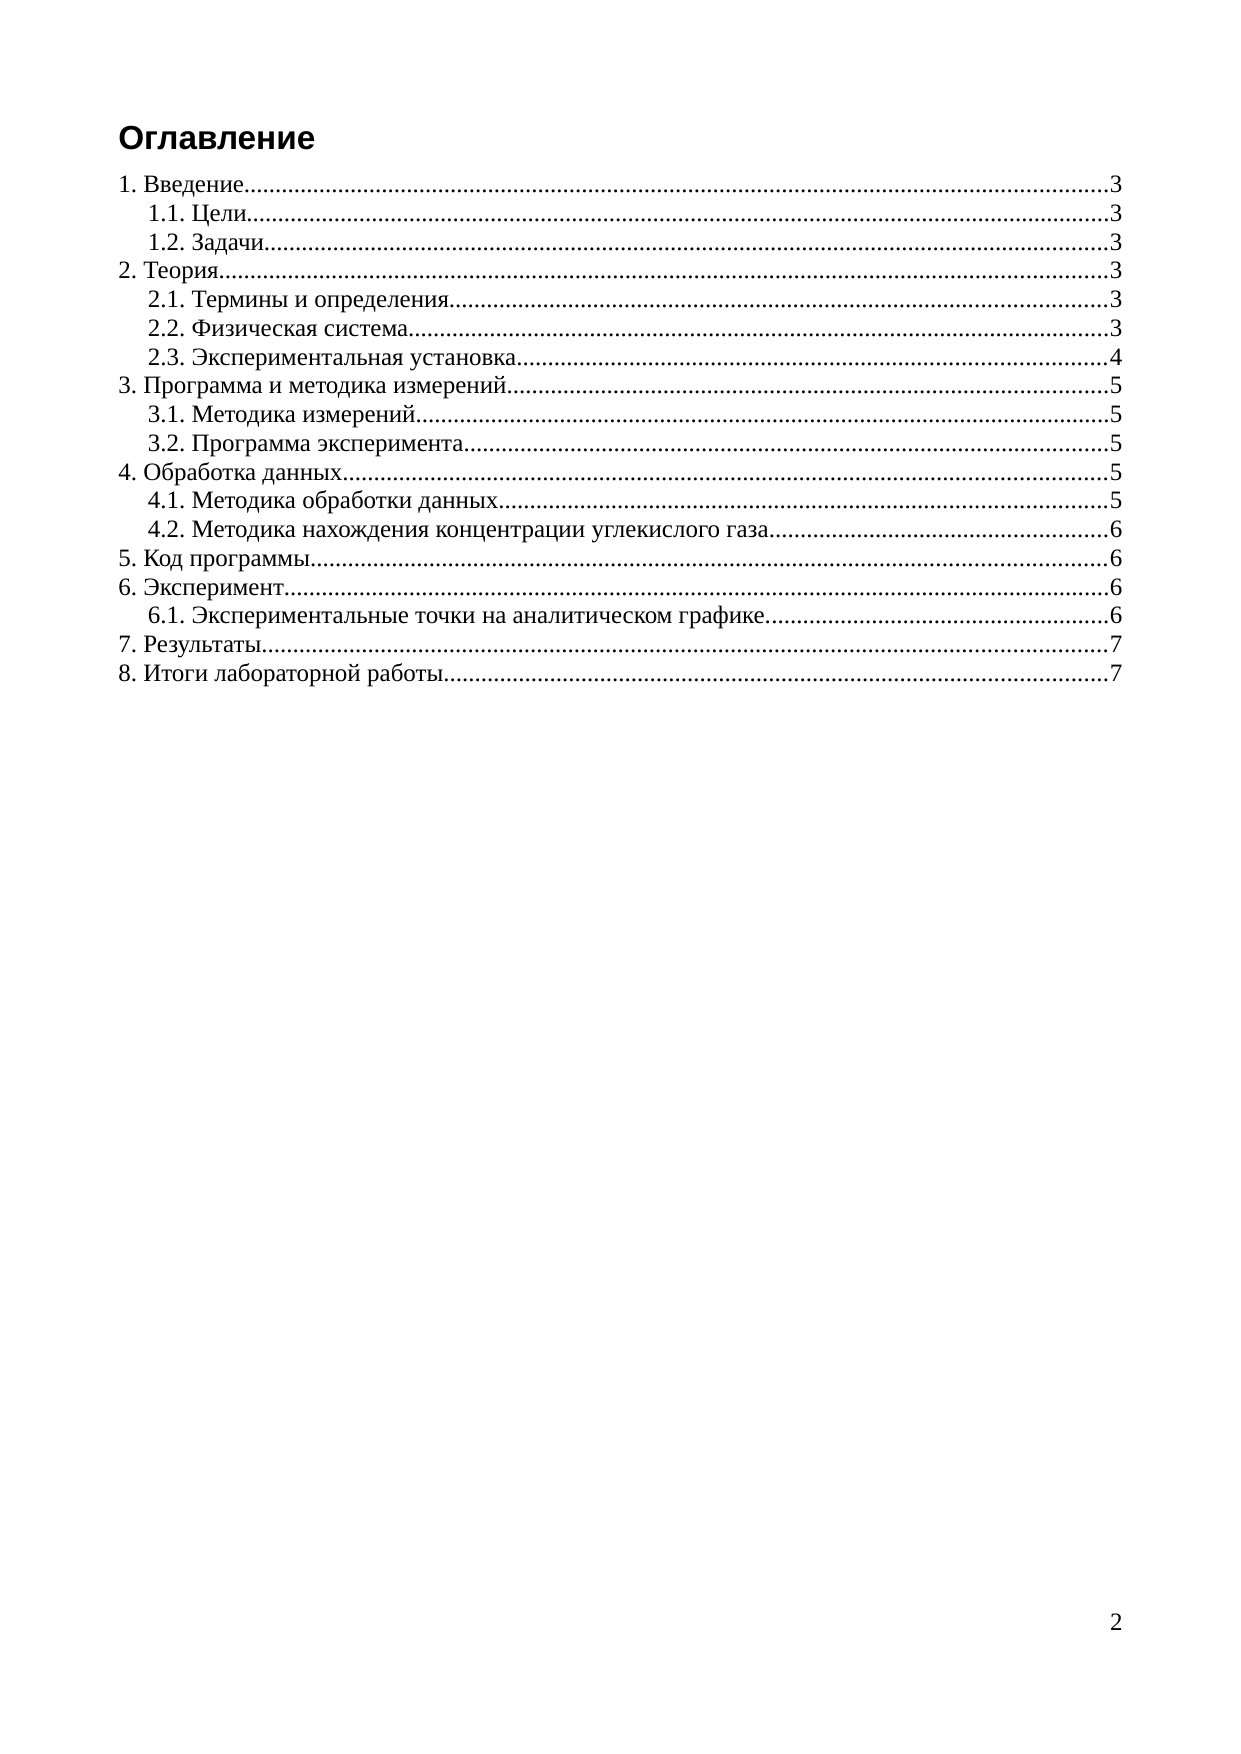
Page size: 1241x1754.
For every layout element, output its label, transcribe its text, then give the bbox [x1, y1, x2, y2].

text 2. Теория 3 [118, 255, 1122, 284]
text 1.2. Задачи 3 [148, 227, 1122, 255]
text 2.1. Термины и определения 3 [148, 284, 1122, 313]
text 5. Код программы 6 [118, 543, 1122, 572]
text 1. Введение 3 [118, 169, 1122, 198]
text 8. Итоги лабораторной работы 7 [118, 658, 1122, 687]
text 3. Программа и методика измерений 5 [118, 370, 1122, 399]
text 4.2. Методика нахождения концентрации углекислого газа 6 [148, 514, 1122, 543]
text 2.2. Физическая система 3 [148, 313, 1122, 342]
text 6.1. Экспериментальные точки на аналитическом графике. 6 [148, 600, 1122, 629]
text 4.1. Методика обработки данных 5 [148, 485, 1122, 514]
text 1.1. Цели 3 [148, 198, 1122, 227]
text 4. Обработка данных 5 [118, 457, 1122, 485]
subtitle Оглавление [118, 118, 1122, 157]
text 7. Результаты 7 [118, 629, 1122, 658]
text 3.1. Методика измерений 5 [148, 399, 1122, 428]
text 6. Эксперимент 6 [118, 572, 1122, 600]
text 2.3. Экспериментальная установка 4 [148, 342, 1122, 370]
text 3.2. Программа эксперимента 5 [148, 428, 1122, 457]
